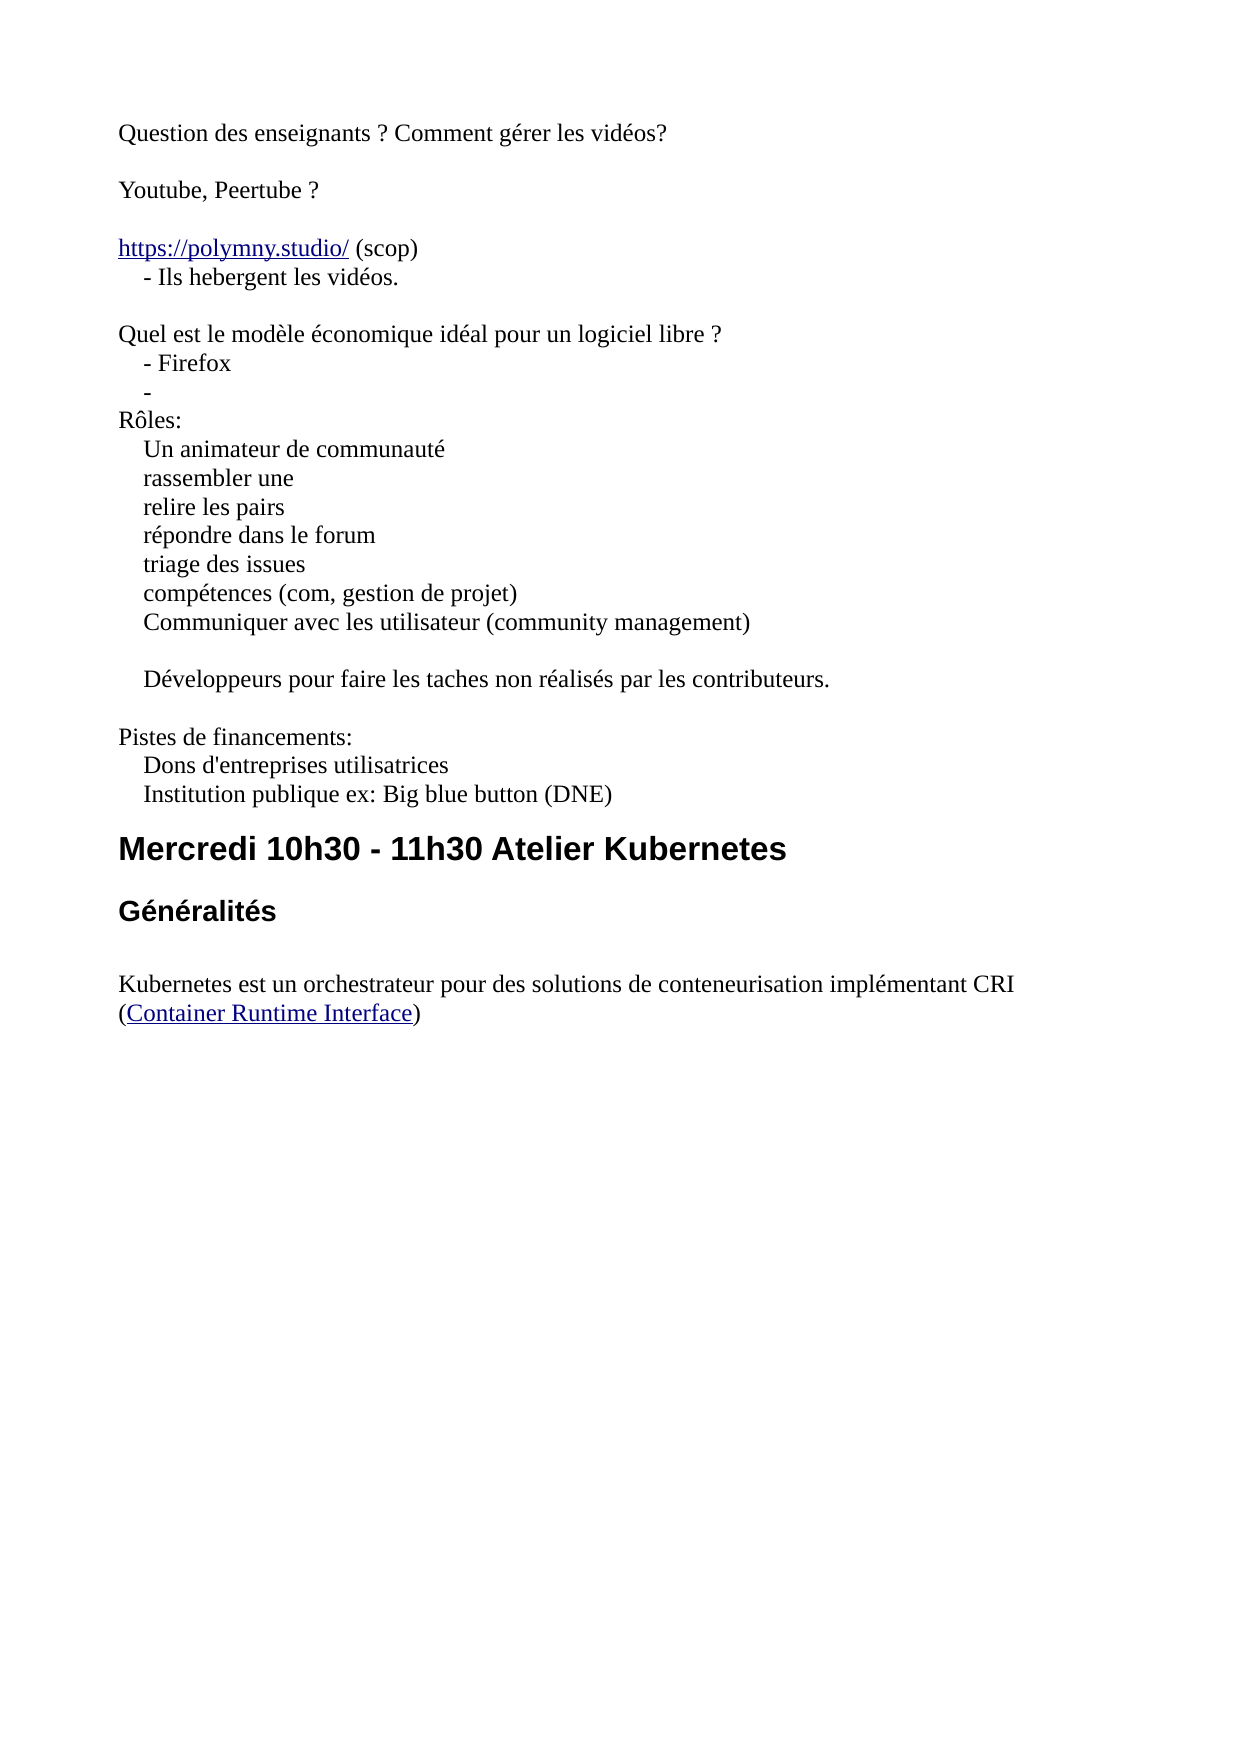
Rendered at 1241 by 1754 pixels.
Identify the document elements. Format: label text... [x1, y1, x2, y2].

text triage des issues [118, 549, 1122, 578]
text Youtube, Peertube ? [118, 176, 1122, 204]
text Communiquer avec les utilisateur (community management) [118, 607, 1122, 636]
text Institution publique ex: Big blue button (DNE) [118, 779, 1122, 808]
text Kubernetes est un orchestrateur pour des solutions de conteneurisation implémentant CRI (Container Runtime Interface) [118, 969, 1122, 1027]
text https://polymny.studio/ (scop) [118, 233, 1122, 262]
text rassembler une [118, 463, 1122, 492]
text relire les pairs [118, 492, 1122, 521]
text compétences (com, gestion de projet) [118, 578, 1122, 607]
text Question des enseignants ? Comment gérer les vidéos? [118, 118, 1122, 147]
subtitle Mercredi 10h30 - 11h30 Atelier Kubernetes [118, 829, 1122, 867]
text Dons d'entreprises utilisatrices [118, 751, 1122, 779]
text Développeurs pour faire les taches non réalisés par les contributeurs. [118, 664, 1122, 693]
text - Firefox [118, 348, 1122, 377]
text répondre dans le forum [118, 521, 1122, 549]
text - Ils hebergent les vidéos. [118, 262, 1122, 291]
text Un animateur de communauté [118, 434, 1122, 463]
text Rôles: [118, 406, 1122, 434]
text - [118, 377, 1122, 406]
text Pistes de financements: [118, 722, 1122, 751]
subtitle Généralités [118, 894, 1122, 928]
text Quel est le modèle économique idéal pour un logiciel libre ? [118, 319, 1122, 348]
